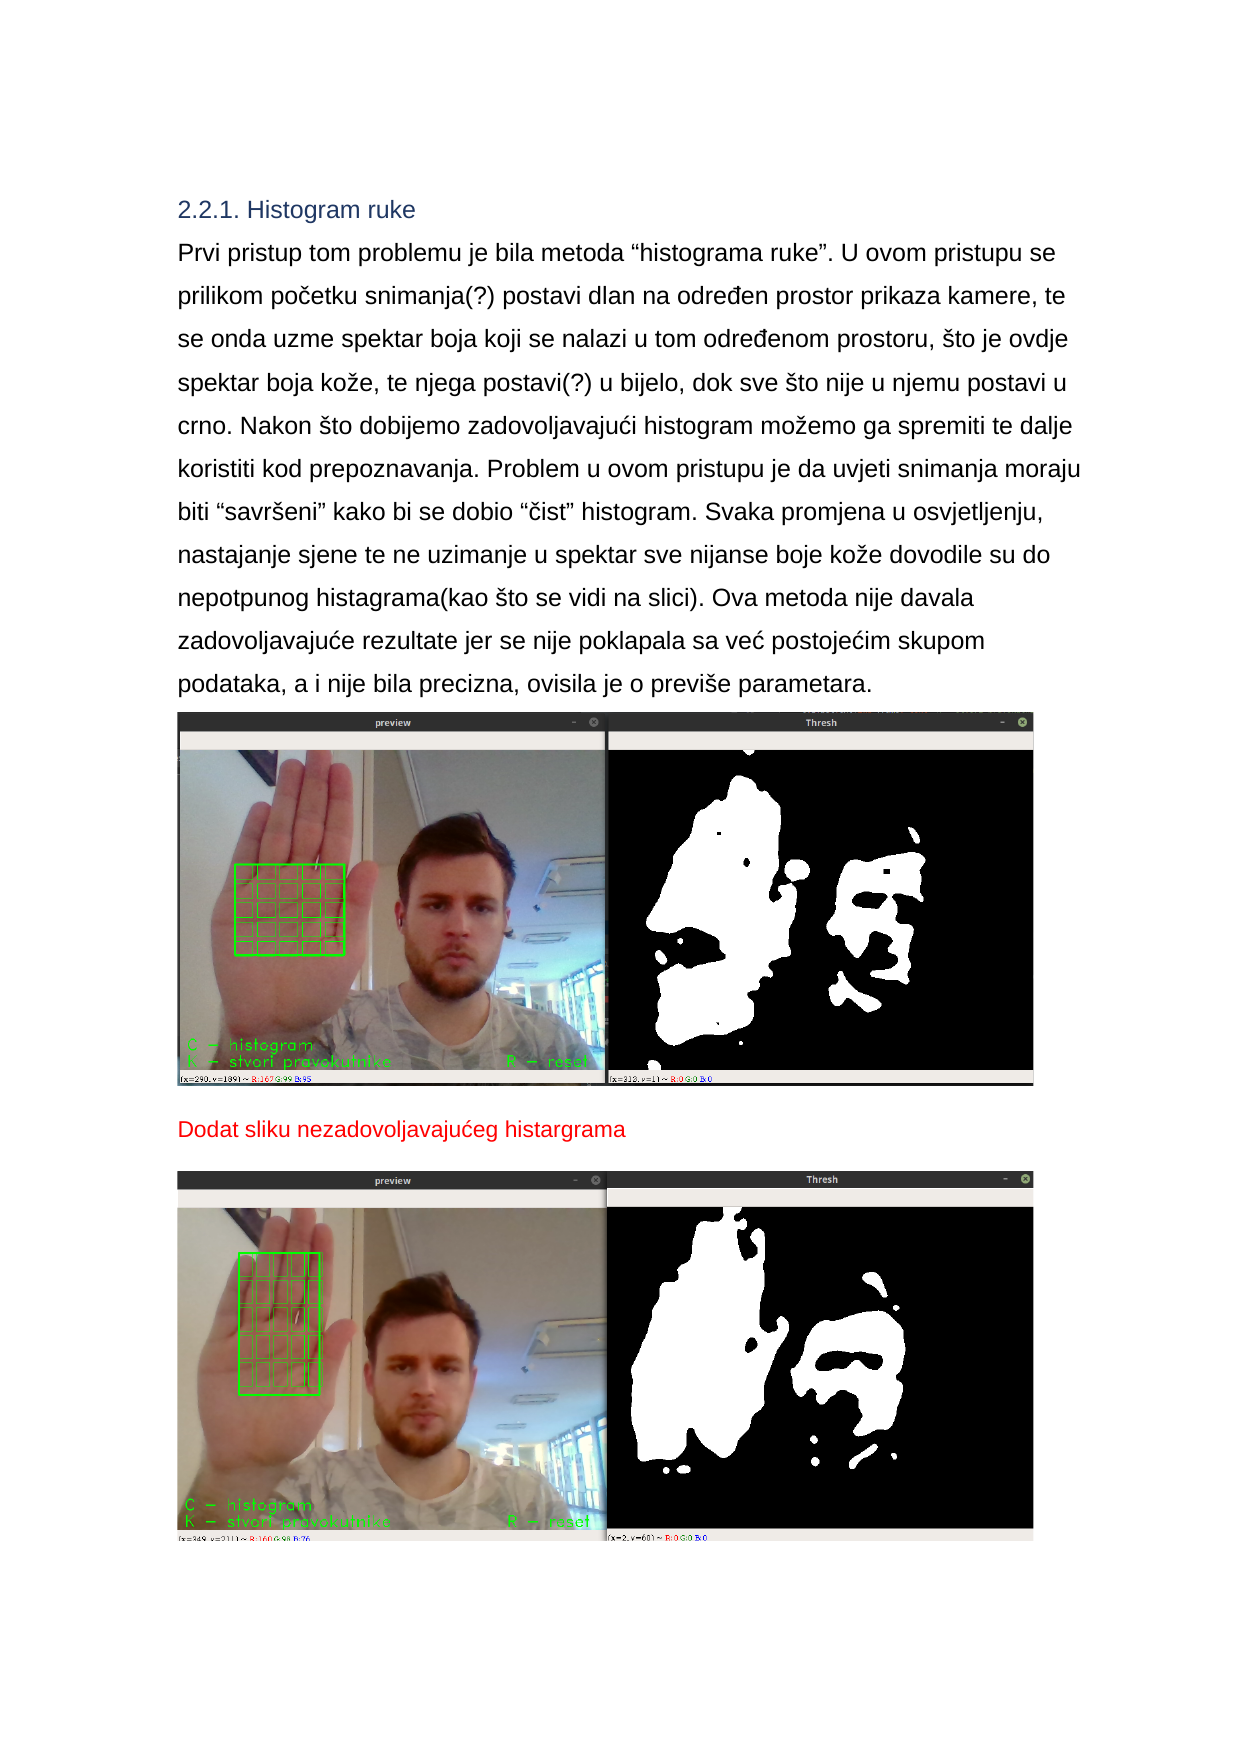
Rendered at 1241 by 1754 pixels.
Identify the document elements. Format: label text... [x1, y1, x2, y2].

picture [177, 1171, 1034, 1541]
picture [177, 712, 1034, 1086]
subtitle 2.2.1. Histogram ruke [177, 195, 1092, 224]
text Dodat sliku nezadovoljavajućeg histargrama [177, 1116, 1092, 1142]
text Prvi pristup tom problemu je bila metoda “histograma ruke”. U ovom pristupu se prilikom početku snimanja(?) postavi dlan na određen prostor prikaza kamere, te se onda uzme spektar boja koji se nalazi u tom određenom prostoru, što je ovdje spektar boja kože, te njega postavi(?) u bijelo, dok sve što nije u njemu postavi u crno. Nakon što dobijemo zadovoljavajući histogram možemo ga spremiti te dalje koristiti kod prepoznavanja. Problem u ovom pristupu je da uvjeti snimanja moraju biti “savršeni” kako bi se dobio “čist” histogram. Svaka promjena u osvjetljenju, nastajanje sjene te ne uzimanje u spektar sve nijanse boje kože dovodile su do nepotpunog histagrama(kao što se vidi na slici). Ova metoda nije davala zadovoljavajuće rezultate jer se nije poklapala sa već postojećim skupom podataka, a i nije bila precizna, ovisila je o previše parametara. [177, 238, 1092, 698]
